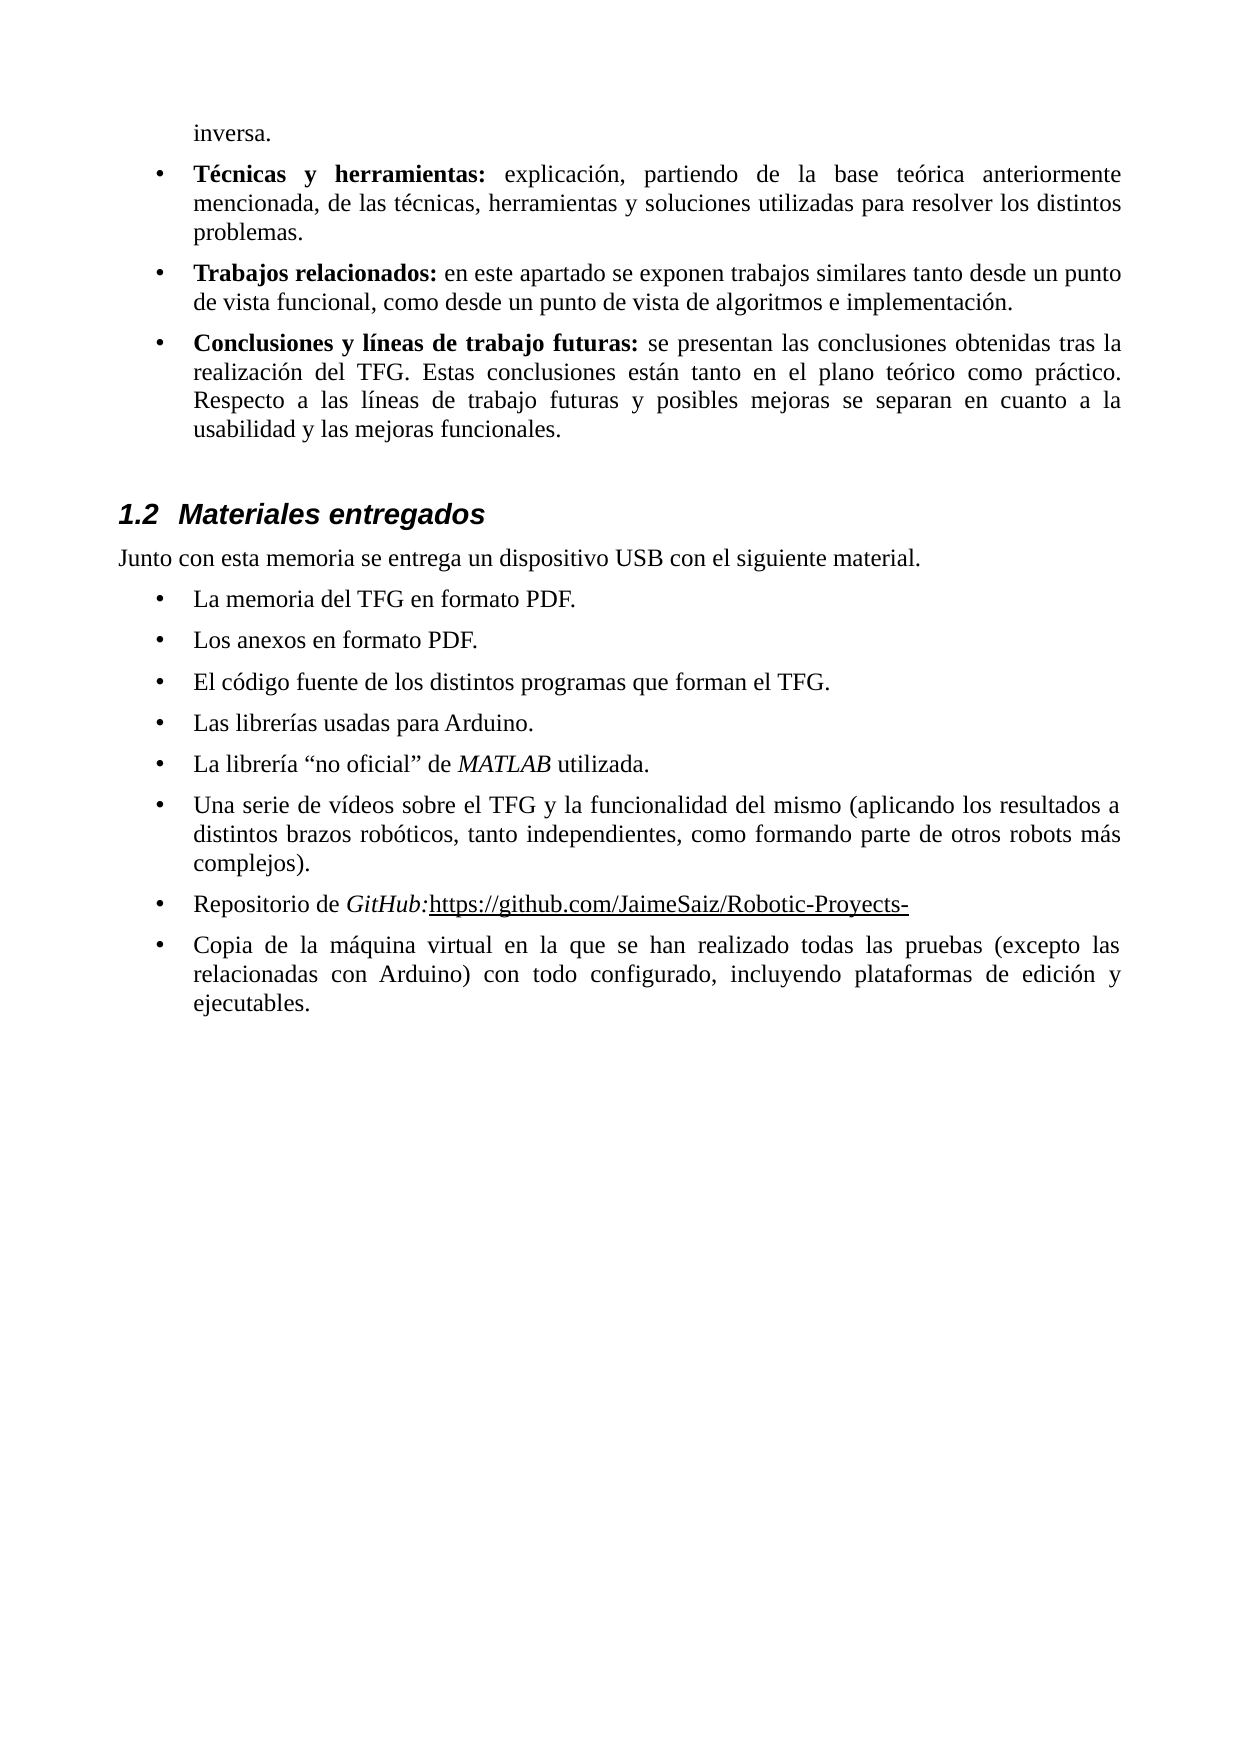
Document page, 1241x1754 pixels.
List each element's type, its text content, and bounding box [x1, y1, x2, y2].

list La memoria del TFG en formato PDF. [156, 584, 1122, 613]
list Una serie de vídeos sobre el TFG y la funcionalidad del mismo (aplicando los resultados a distintos brazos robóticos, tanto independientes, como formando parte de otros robots más complejos). [156, 790, 1122, 877]
list Conclusiones y líneas de trabajo futuras: se presentan las conclusiones obtenidas tras la realización del TFG. Estas conclusiones están tanto en el plano teórico como práctico. Respecto a las líneas de trabajo futuras y posibles mejoras se separan en cuanto a la usabilidad y las mejoras funcionales. [156, 328, 1122, 443]
subtitle Materiales entregados [118, 497, 1122, 530]
list Repositorio de GitHub:https://github.com/JaimeSaiz/Robotic-Proyects- [156, 889, 1122, 918]
list Técnicas y herramientas: explicación, partiendo de la base teórica anteriormente mencionada, de las técnicas, herramientas y soluciones utilizadas para resolver los distintos problemas. [156, 159, 1122, 246]
list Trabajos relacionados: en este apartado se exponen trabajos similares tanto desde un punto de vista funcional, como desde un punto de vista de algoritmos e implementación. [156, 258, 1122, 316]
list La librería “no oficial” de MATLAB utilizada. [156, 749, 1122, 778]
list El código fuente de los distintos programas que forman el TFG. [156, 667, 1122, 695]
text Junto con esta memoria se entrega un dispositivo USB con el siguiente material. [118, 543, 1122, 572]
list Copia de la máquina virtual en la que se han realizado todas las pruebas (excepto las relacionadas con Arduino) con todo configurado, incluyendo plataformas de edición y ejecutables. [156, 930, 1122, 1017]
list inversa. [156, 118, 1122, 147]
list Los anexos en formato PDF. [156, 625, 1122, 654]
list Las librerías usadas para Arduino. [156, 708, 1122, 737]
